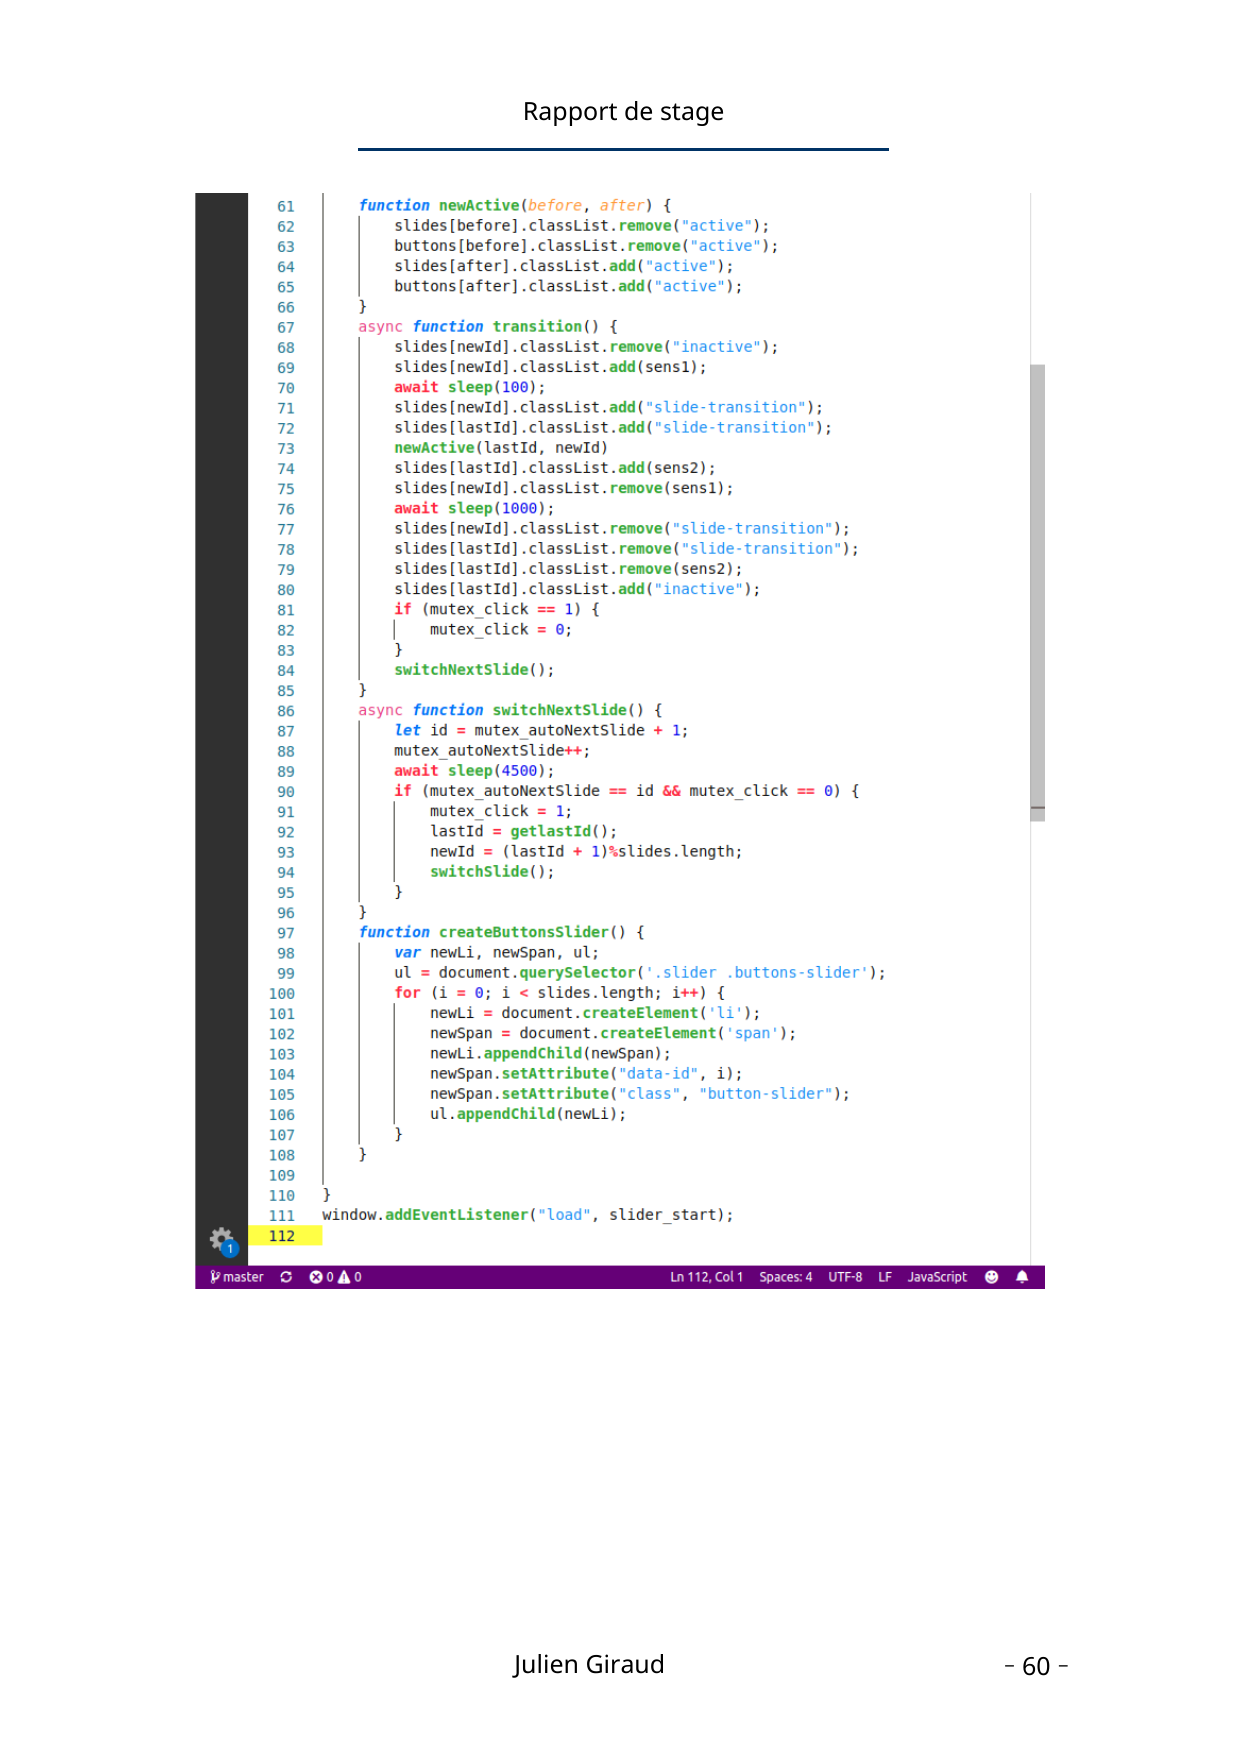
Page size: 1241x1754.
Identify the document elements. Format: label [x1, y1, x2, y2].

picture [195, 193, 1045, 1289]
